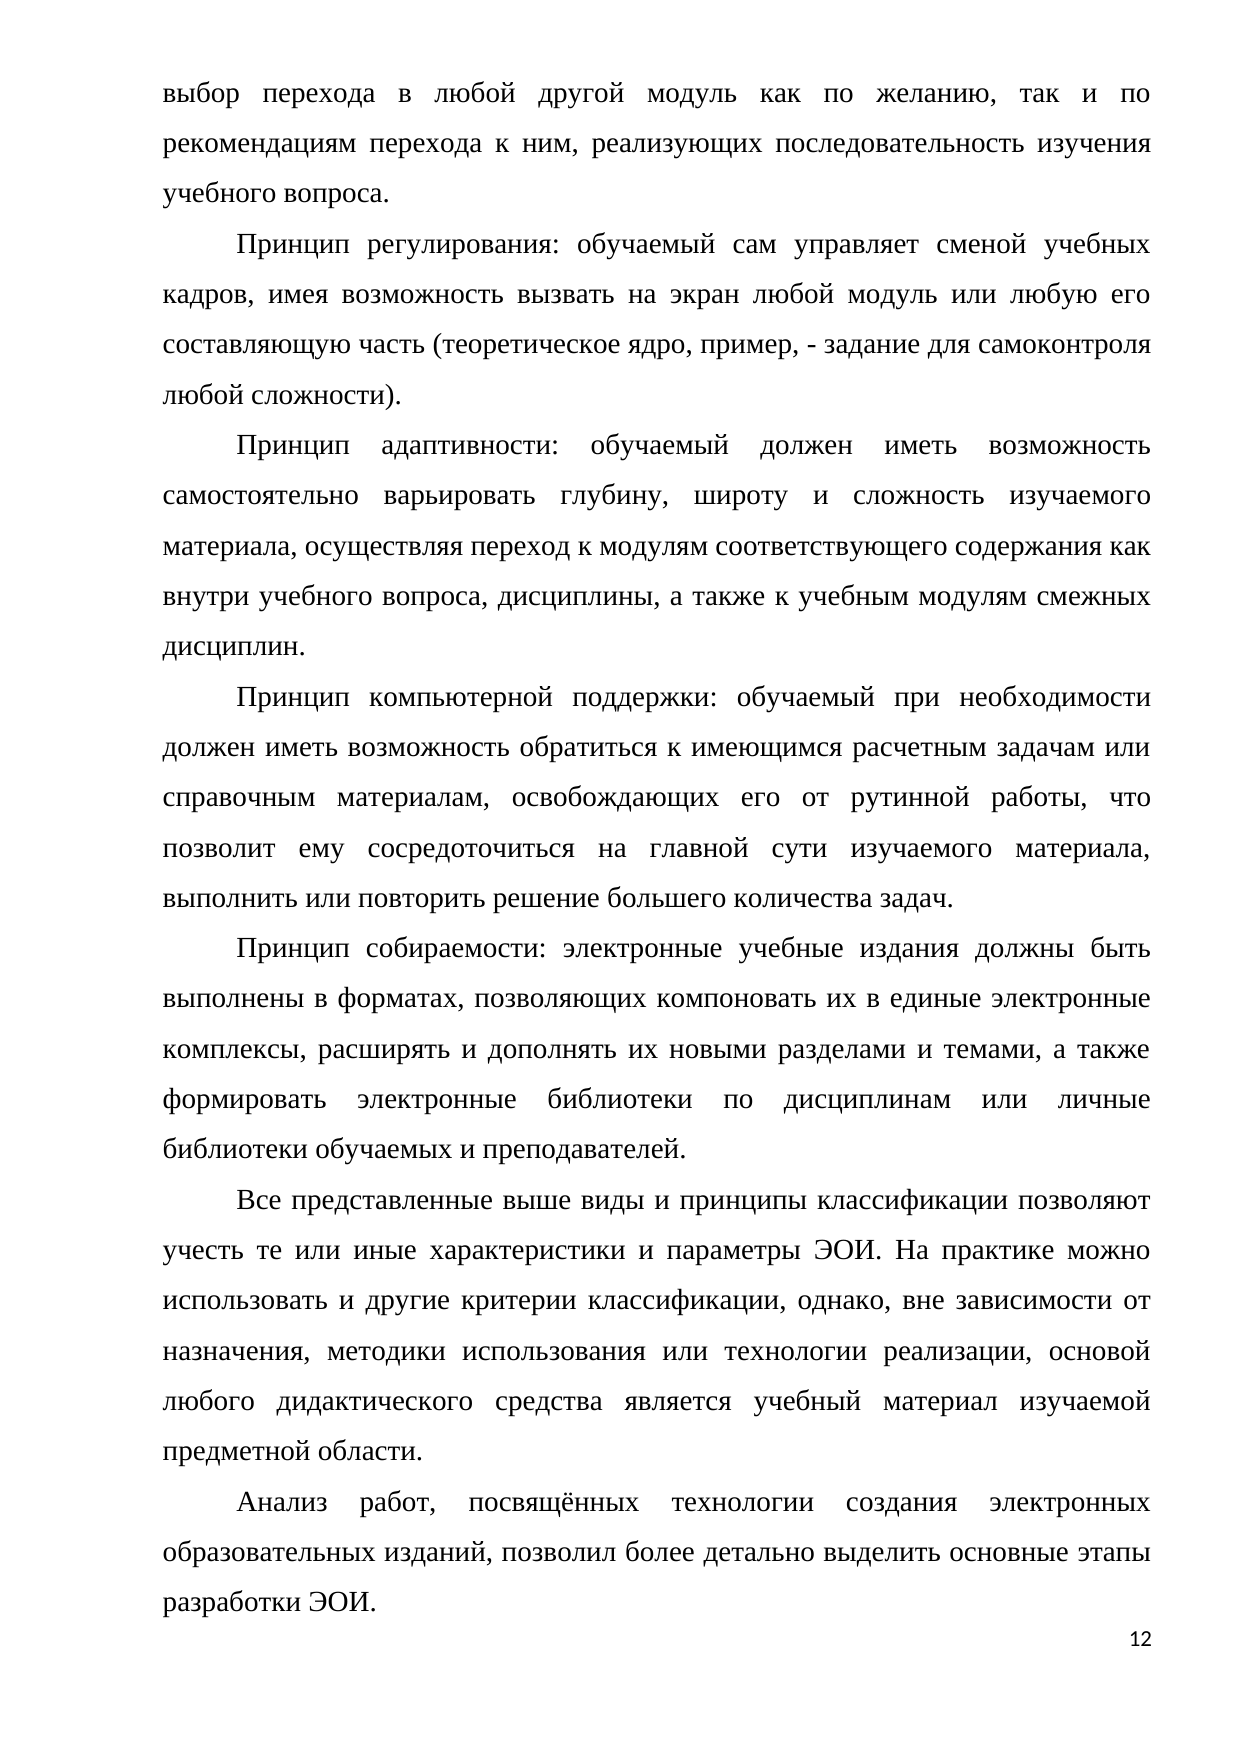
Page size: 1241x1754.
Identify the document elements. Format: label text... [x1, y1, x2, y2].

text Принцип адаптивности: обучаемый должен иметь возможность самостоятельно варьировать глубину, широту и сложность изучаемого материала, осуществляя переход к модулям соответствующего содержания как внутри учебного вопроса, дисциплины, а также к учебным модулям смежных дисциплин. [162, 427, 1152, 662]
text выбор перехода в любой другой модуль как по желанию, так и по рекомендациям перехода к ним, реализующих последовательность изучения учебного вопроса. [162, 75, 1152, 209]
text Принцип компьютерной поддержки: обучаемый при необходимости должен иметь возможность обратиться к имеющимся расчетным задачам или справочным материалам, освобождающих его от рутинной работы, что позволит ему сосредоточиться на главной сути изучаемого материала, выполнить или повторить решение большего количества задач. [162, 679, 1152, 913]
text Принцип регулирования: обучаемый сам управляет сменой учебных кадров, имея возможность вызвать на экран любой модуль или любую его составляющую часть (теоретическое ядро, пример, - задание для самоконтроля любой сложности). [162, 226, 1152, 410]
text Принцип собираемости: электронные учебные издания должны быть выполнены в форматах, позволяющих компоновать их в единые электронные комплексы, расширять и дополнять их новыми разделами и темами, а также формировать электронные библиотеки по дисциплинам или личные библиотеки обучаемых и преподавателей. [162, 930, 1152, 1165]
text Все представленные выше виды и принципы классификации позволяют учесть те или иные характеристики и параметры ЭОИ. На практике можно использовать и другие критерии классификации, однако, вне зависимости от назначения, методики использования или технологии реализации, основой любого дидактического средства является учебный материал изучаемой предметной области. [162, 1182, 1152, 1467]
text Анализ работ, посвящённых технологии создания электронных образовательных изданий, позволил более детально выделить основные этапы разработки ЭОИ. [162, 1484, 1152, 1618]
